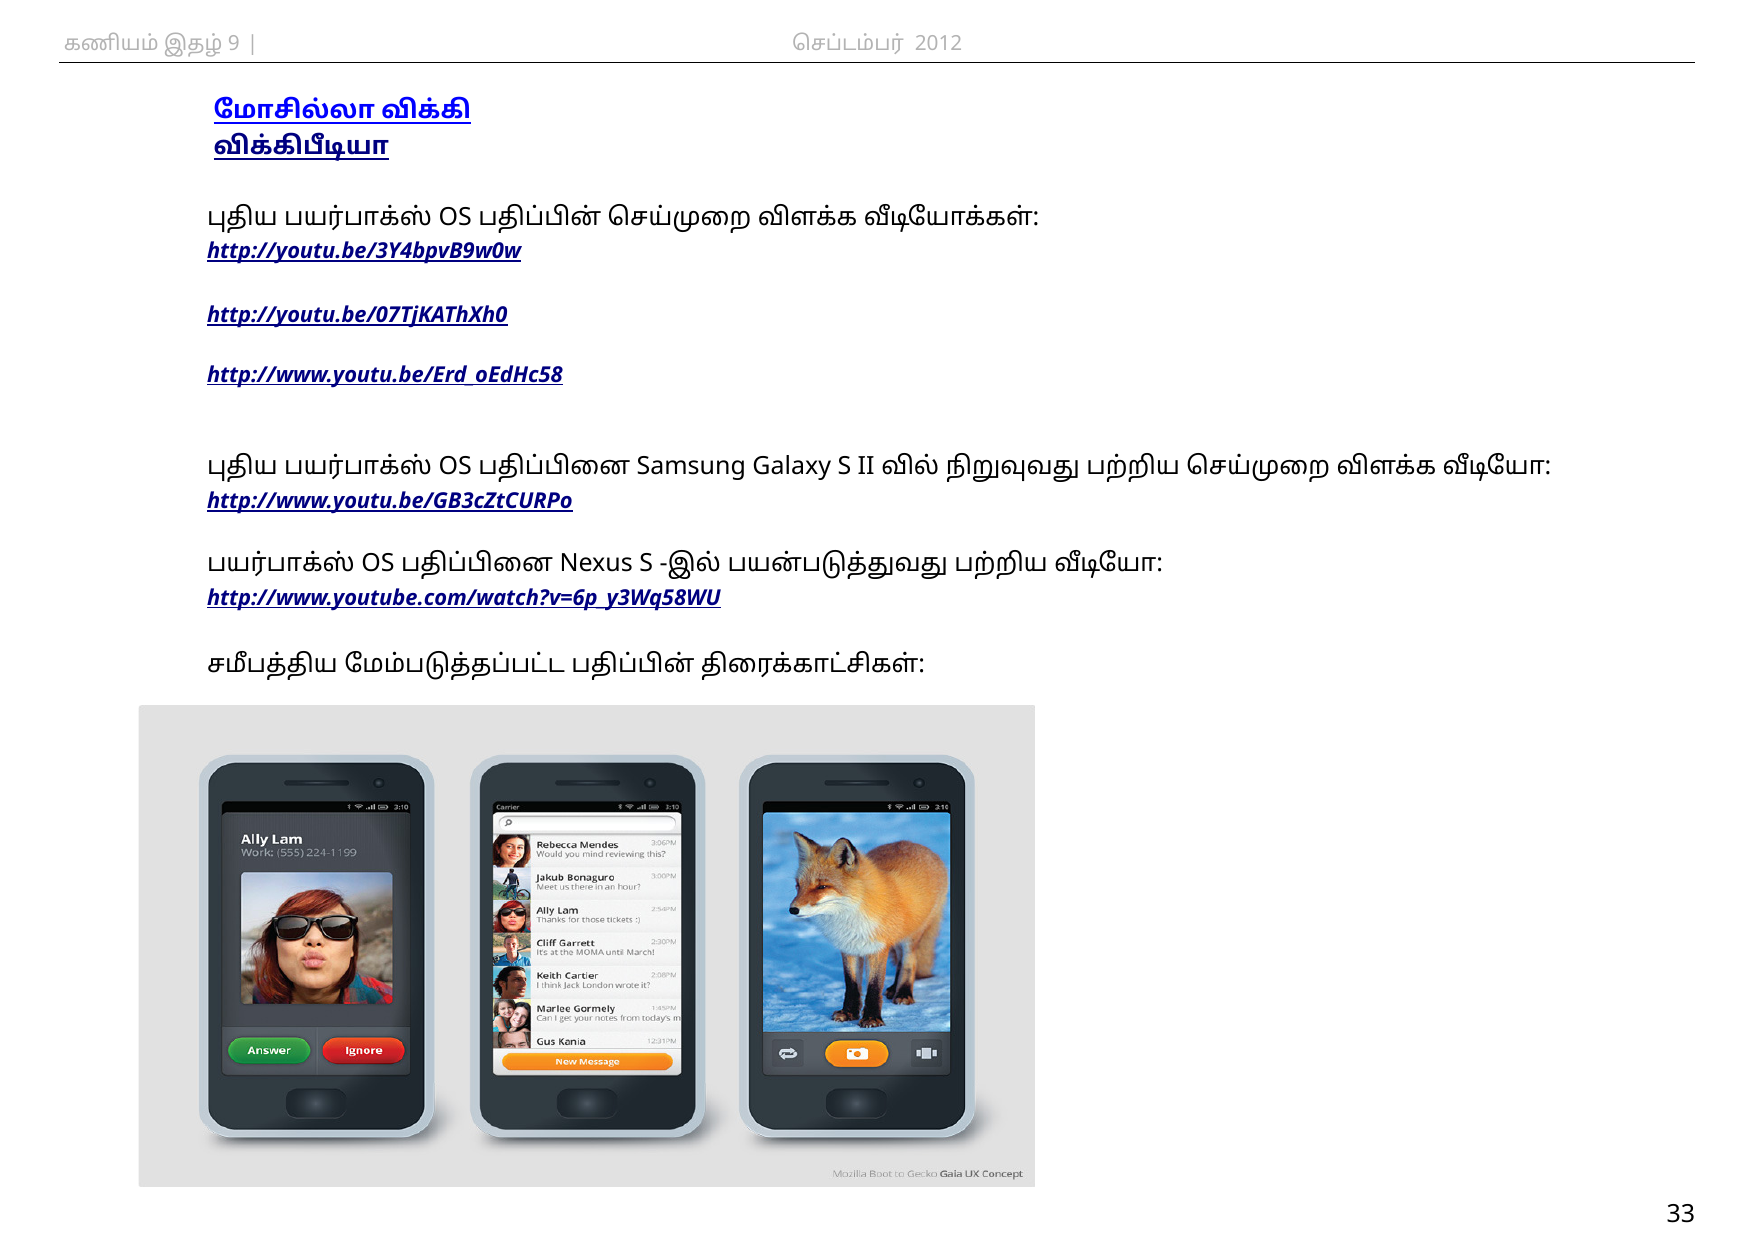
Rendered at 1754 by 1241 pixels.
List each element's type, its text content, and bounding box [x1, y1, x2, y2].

text புதிய பயர்பாக்ஸ் OS பதிப்பினை Samsung Galaxy S II வில் நிறுவுவது பற்றிய செய்முறை விளக்க வீடியோ: [59, 448, 1695, 485]
text http://youtu.be/07TjKAThXh0 [59, 299, 1695, 329]
text சமீபத்திய மேம்படுத்தப்பட்ட பதிப்பின் திரைக்காட்சிகள்: [59, 645, 1695, 681]
text விக்கிபீடியா [59, 128, 1695, 164]
text http://youtu.be/3Y4bpvB9w0w [59, 235, 1695, 265]
text பயர்பாக்ஸ் OS பதிப்பினை Nexus S -இல் பயன்படுத்துவது பற்றிய வீடியோ: [59, 544, 1695, 581]
text http://www.youtu.be/Erd_oEdHc58 [59, 358, 1695, 388]
text http://www.youtu.be/GB3cZtCURPo [59, 485, 1695, 515]
text மோசில்லா விக்கி [59, 92, 1695, 128]
text http://www.youtube.com/watch?v=6p_y3Wq58WU [59, 581, 1695, 611]
picture [138, 705, 1035, 1187]
text புதிய பயர்பாக்ஸ் OS பதிப்பின் செய்முறை விளக்க வீடியோக்கள்: [59, 198, 1695, 235]
